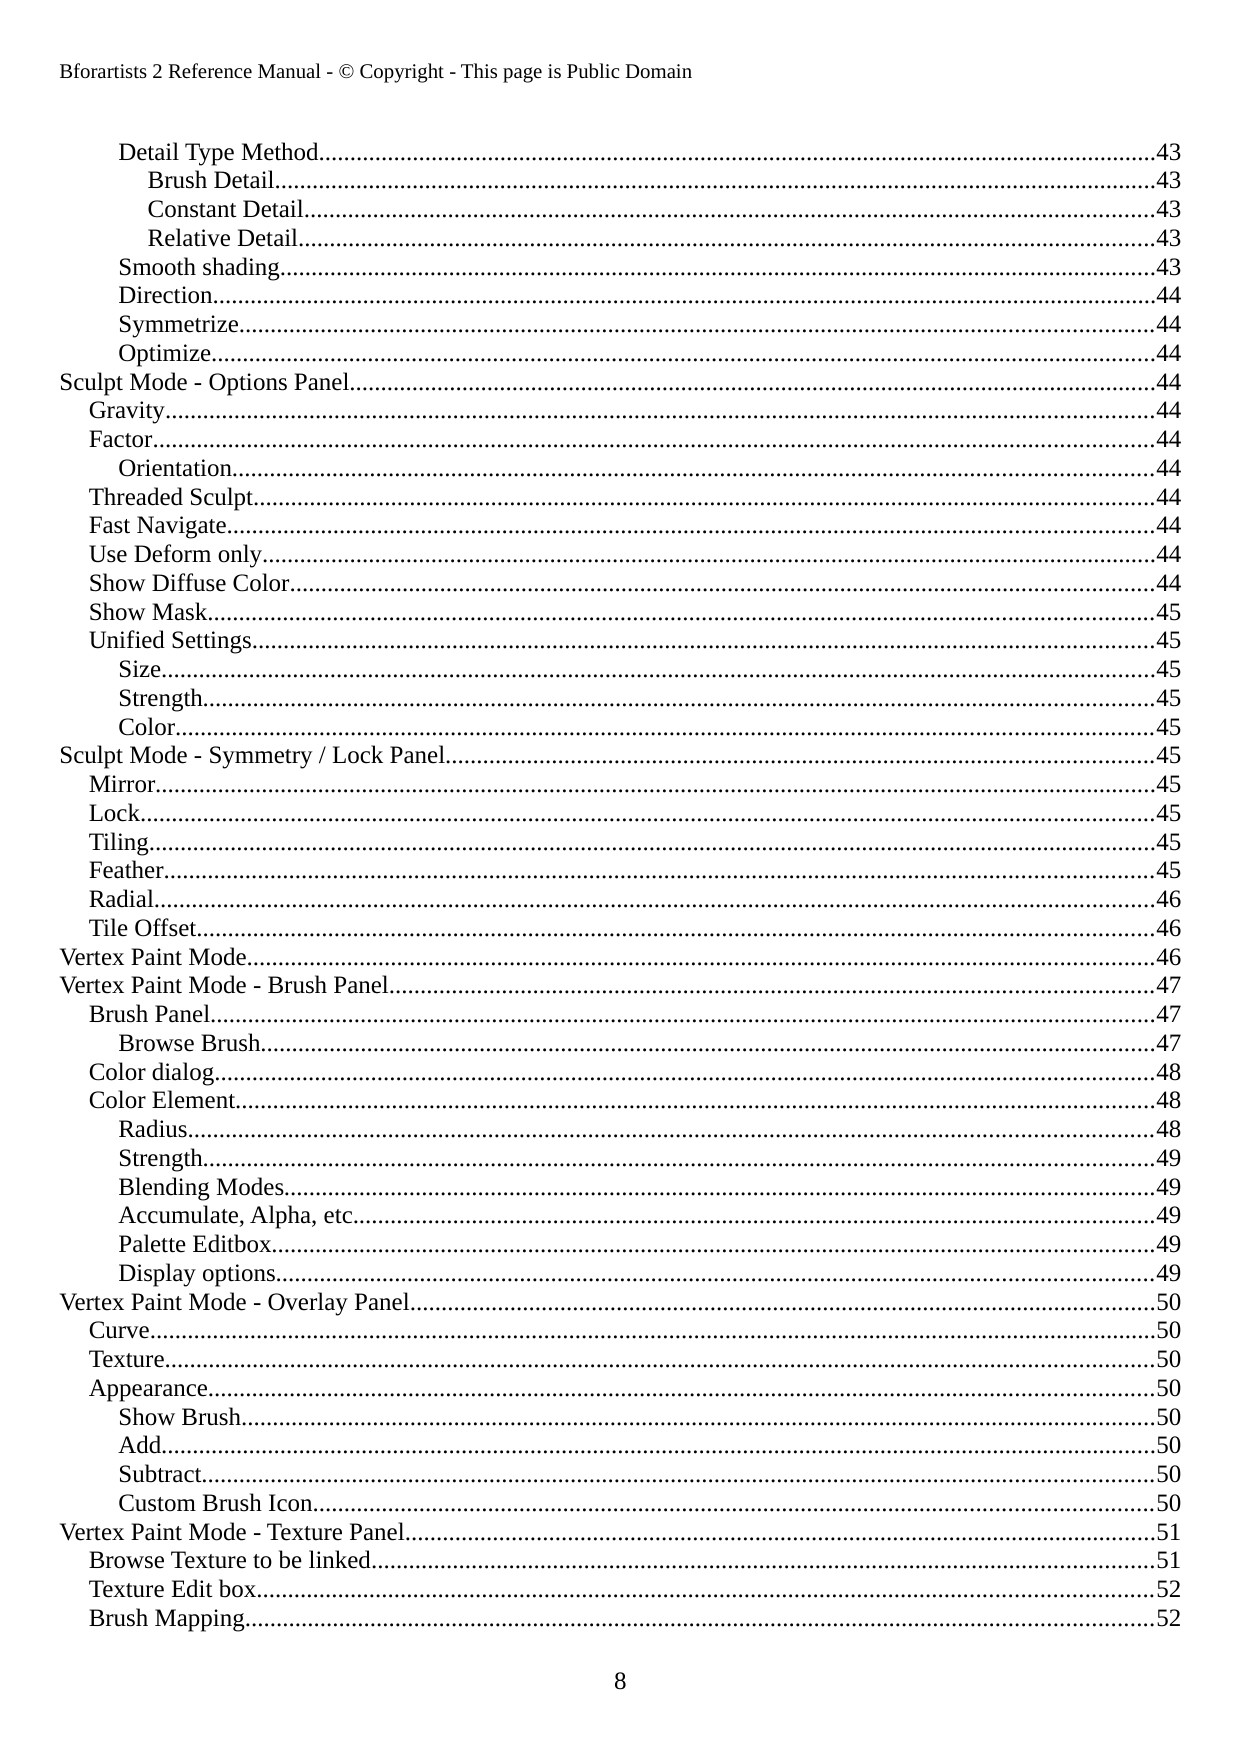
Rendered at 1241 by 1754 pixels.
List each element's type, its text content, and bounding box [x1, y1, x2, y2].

text Show Mask 45 [88, 597, 1181, 625]
text Palette Editbox 49 [118, 1229, 1181, 1258]
text Brush Detail 43 [147, 165, 1181, 194]
text Radial 46 [88, 884, 1181, 913]
text Texture Edit box 52 [88, 1574, 1181, 1603]
text Brush Panel 47 [88, 999, 1181, 1028]
text Fast Navigate 44 [88, 510, 1181, 539]
text Custom Brush Icon 50 [118, 1488, 1181, 1517]
text Browse Texture to be linked 51 [88, 1545, 1181, 1574]
text Radius 48 [118, 1114, 1181, 1143]
text Vertex Paint Mode - Brush Panel 47 [59, 970, 1181, 999]
text Strength 45 [118, 683, 1181, 712]
text Tile Offset 46 [88, 913, 1181, 942]
text Relative Detail 43 [147, 223, 1181, 252]
text Factor 44 [88, 424, 1181, 453]
text Brush Mapping 52 [88, 1603, 1181, 1632]
text Accumulate, Alpha, etc. 49 [118, 1200, 1181, 1229]
text Show Brush 50 [118, 1402, 1181, 1430]
text Browse Brush 47 [118, 1028, 1181, 1057]
text Lock 45 [88, 798, 1181, 827]
text Show Diffuse Color 44 [88, 568, 1181, 597]
text Color 45 [118, 712, 1181, 740]
text Blending Modes 49 [118, 1172, 1181, 1200]
text Vertex Paint Mode 46 [59, 942, 1181, 970]
text Texture 50 [88, 1344, 1181, 1373]
text Detail Type Method 43 [118, 137, 1181, 165]
text Sculpt Mode - Options Panel 44 [59, 367, 1181, 395]
text Tiling 45 [88, 827, 1181, 855]
text Unified Settings 45 [88, 625, 1181, 654]
text Appearance 50 [88, 1373, 1181, 1402]
text Strength 49 [118, 1143, 1181, 1172]
text Symmetrize 44 [118, 309, 1181, 338]
text Display options 49 [118, 1258, 1181, 1287]
text Feather 45 [88, 855, 1181, 884]
text Sculpt Mode - Symmetry / Lock Panel 45 [59, 740, 1181, 769]
text Gravity 44 [88, 395, 1181, 424]
text Optimize 44 [118, 338, 1181, 367]
text Vertex Paint Mode - Overlay Panel 50 [59, 1287, 1181, 1315]
text Curve 50 [88, 1315, 1181, 1344]
text Subtract 50 [118, 1459, 1181, 1488]
text Use Deform only 44 [88, 539, 1181, 568]
text Color Element 48 [88, 1085, 1181, 1114]
text Direction 44 [118, 280, 1181, 309]
text Vertex Paint Mode - Texture Panel 51 [59, 1517, 1181, 1545]
text Size 45 [118, 654, 1181, 683]
text Orientation 44 [118, 453, 1181, 482]
text Add 50 [118, 1430, 1181, 1459]
text Threaded Sculpt 44 [88, 482, 1181, 510]
text Constant Detail 43 [147, 194, 1181, 223]
text Mirror 45 [88, 769, 1181, 798]
text Smooth shading 43 [118, 252, 1181, 280]
text Color dialog 48 [88, 1057, 1181, 1085]
